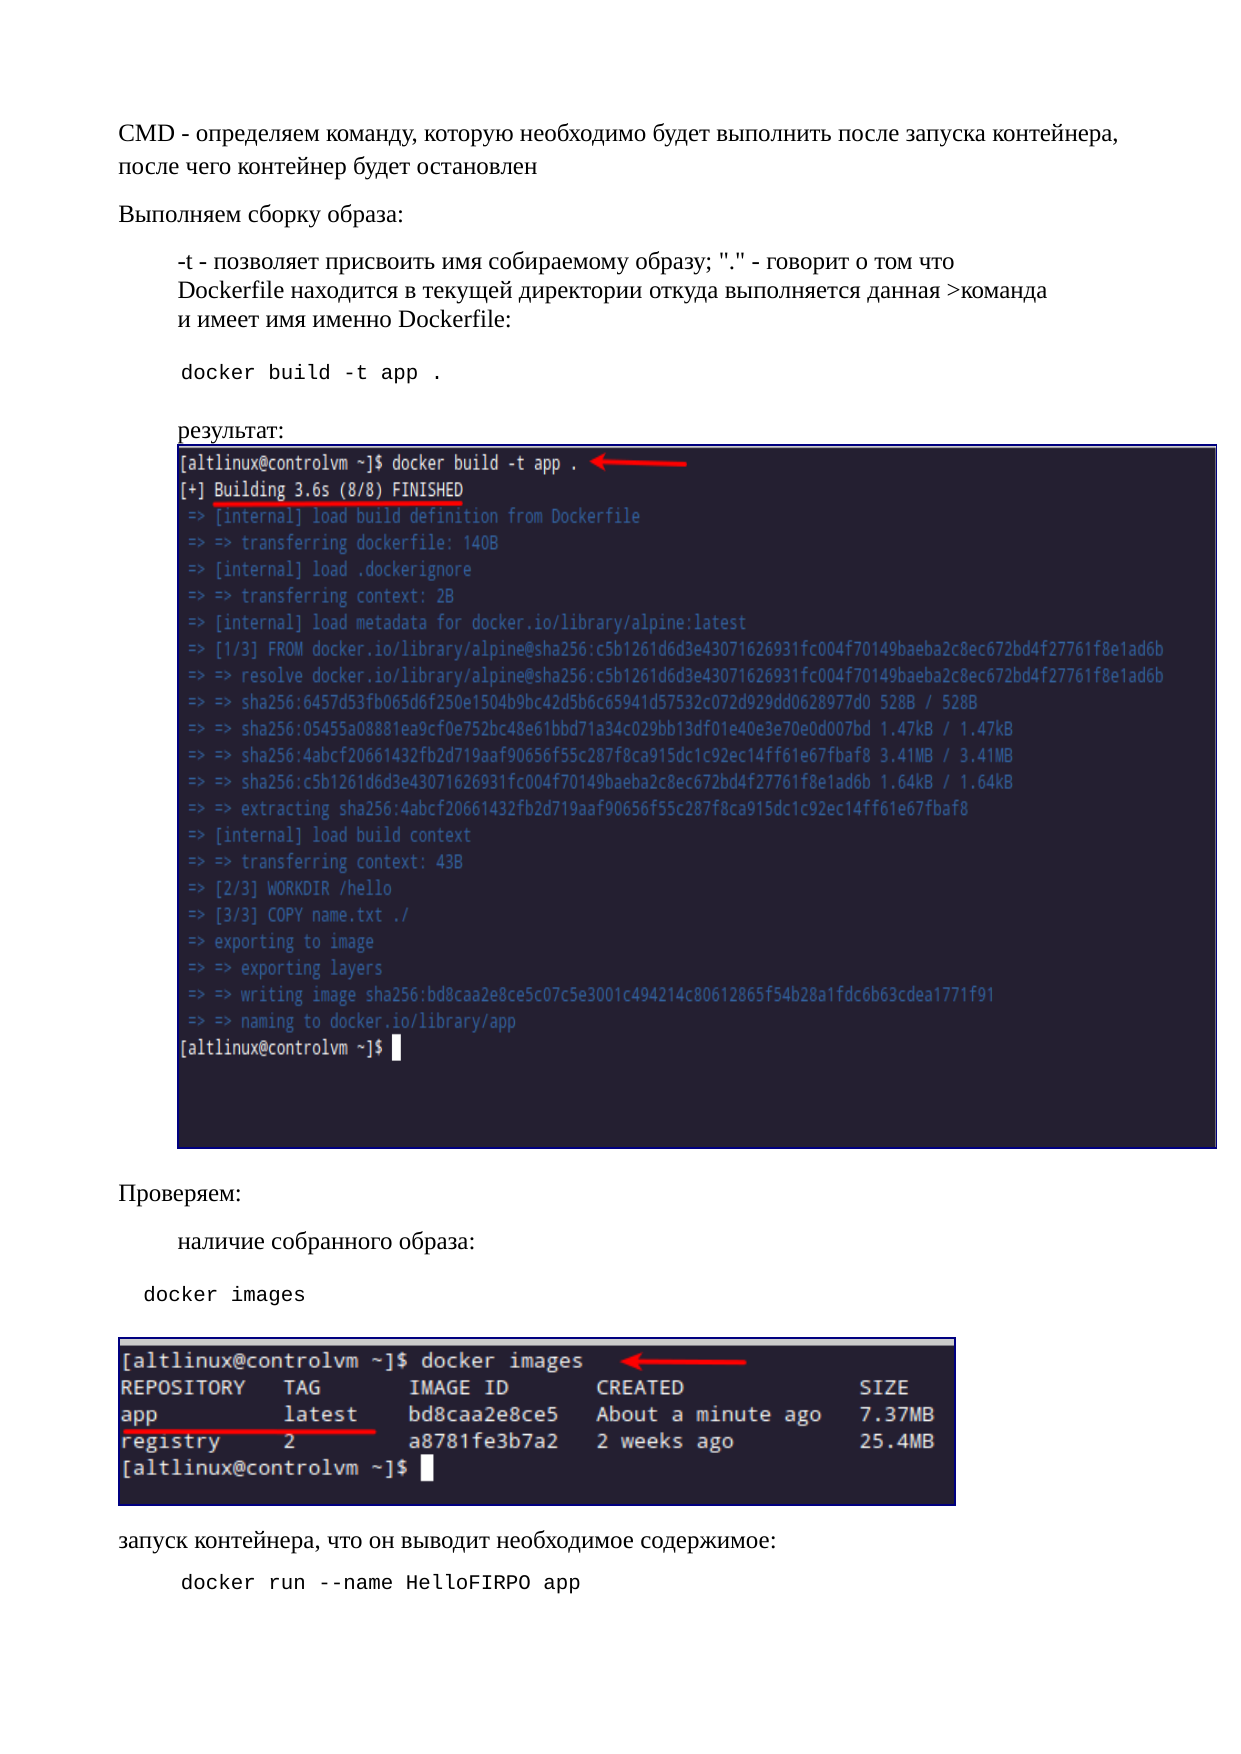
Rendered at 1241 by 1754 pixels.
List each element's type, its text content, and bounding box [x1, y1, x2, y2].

text Проверяем: [118, 1178, 1122, 1207]
text docker run --name HelloFIRPO app [118, 1572, 1122, 1596]
text Выполняем сборку образа: [118, 199, 1122, 227]
text docker images [118, 1284, 1122, 1308]
text наличие собранного образа: [177, 1226, 1063, 1254]
picture [179, 446, 1216, 1147]
text CMD - определяем команду, которую необходимо будет выполнить после запуска контейнера, после чего контейнер будет остановлен [118, 118, 1122, 180]
picture [120, 1339, 954, 1504]
text результат: [177, 415, 1063, 444]
text docker build -t app . [118, 362, 1122, 386]
text запуск контейнера, что он выводит необходимое содержимое: [118, 1525, 1122, 1553]
text -t - позволяет присвоить имя собираемому образу; "." - говорит о том что Dockerfile находится в текущей директории откуда выполняется данная >команда и имеет имя именно Dockerfile: [177, 246, 1063, 333]
